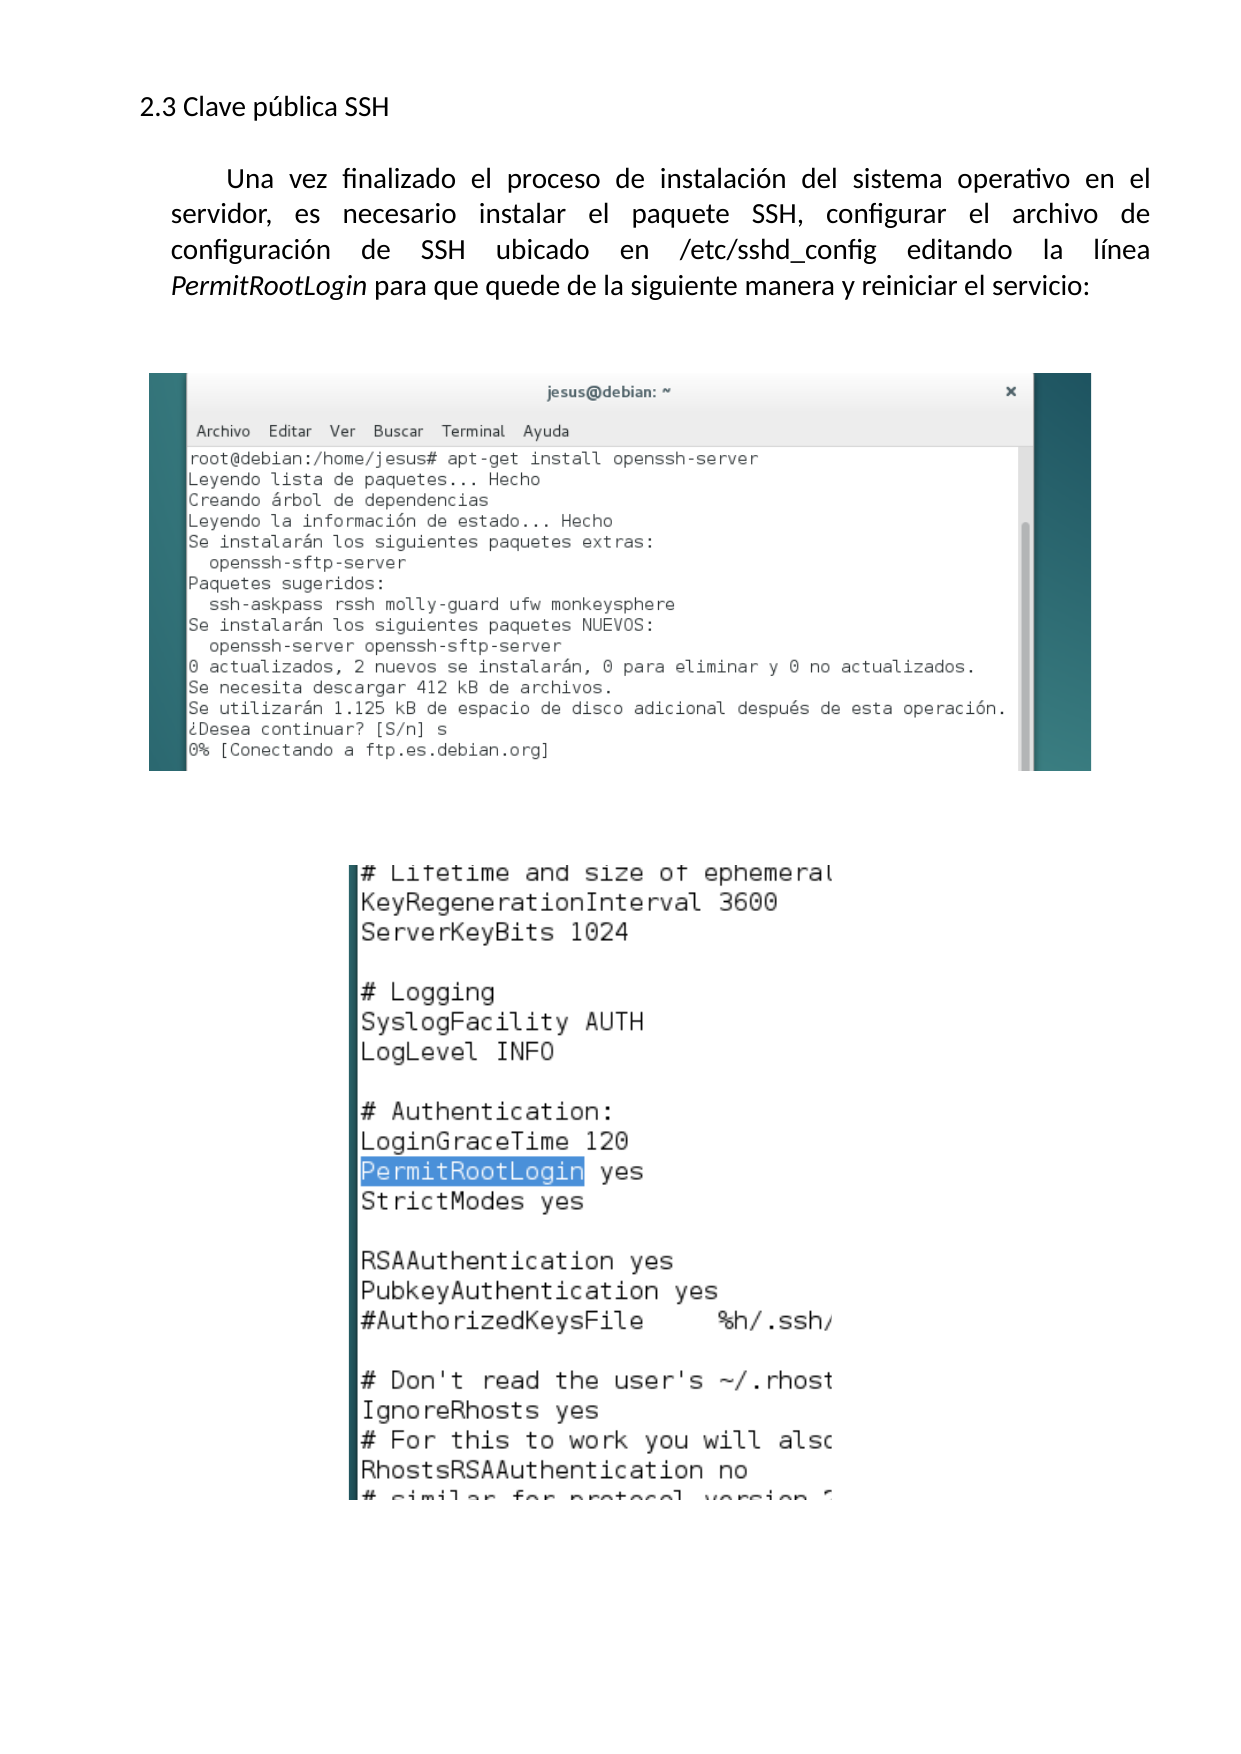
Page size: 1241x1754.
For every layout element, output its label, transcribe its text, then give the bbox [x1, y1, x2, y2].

picture [348, 865, 567, 1500]
text Una vez finalizado el proceso de instalación del sistema operativo en el servidor, es necesario instalar el paquete SSH, configurar el archivo de configuración de SSH ubicado en /etc/sshd_config editando la línea PermitRootLogin para que quede de la siguiente manera y reiniciar el servicio: [171, 160, 1152, 302]
picture [149, 373, 1092, 771]
text 2.3 Clave pública SSH [139, 88, 1152, 124]
